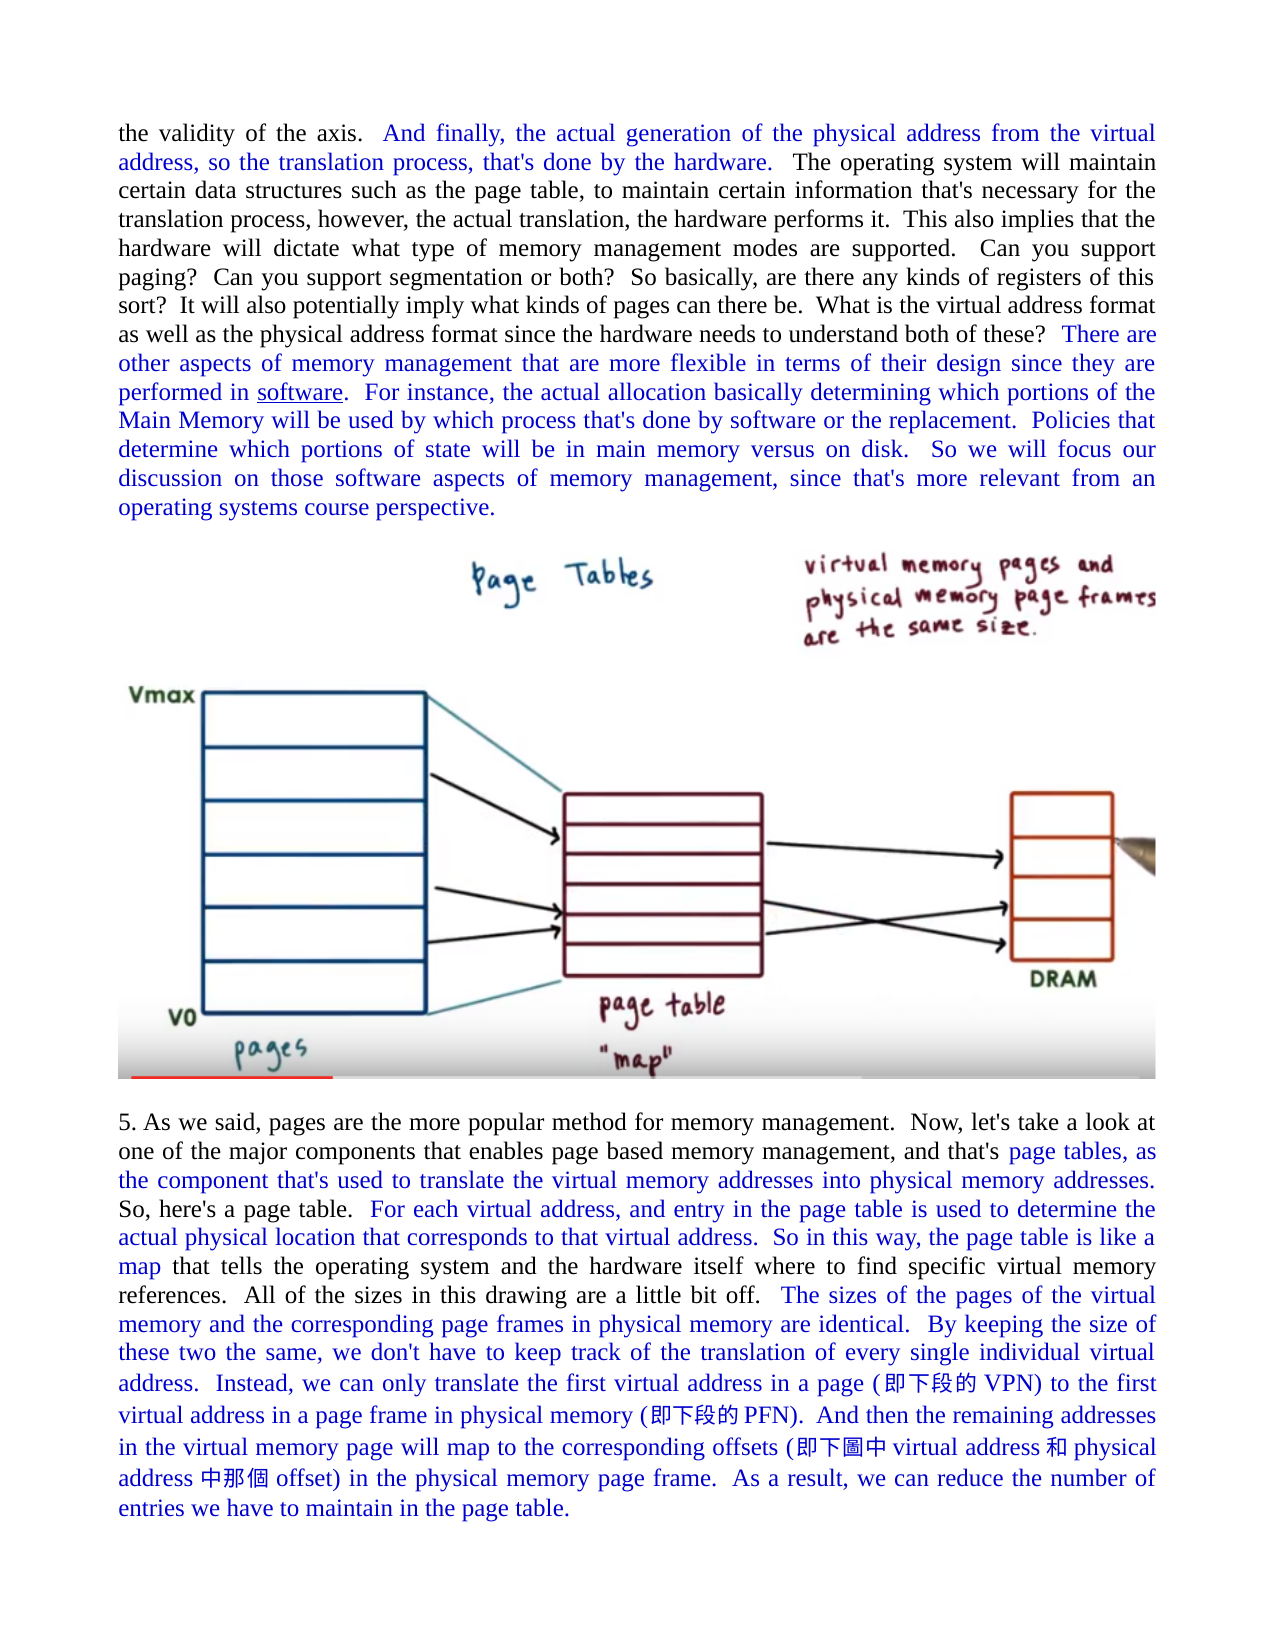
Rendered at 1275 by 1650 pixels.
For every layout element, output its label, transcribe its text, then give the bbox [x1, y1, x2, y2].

picture [118, 549, 1157, 1079]
text 5. As we said, pages are the more popular method for memory management. Now, let's take a look at one of the major components that enables page based memory management, and that's page tables, as the component that's used to translate the virtual memory addresses into physical memory addresses. So, here's a page table. For each virtual address, and entry in the page table is used to determine the actual physical location that corresponds to that virtual address. So in this way, the page table is like a map that tells the operating system and the hardware itself where to find specific virtual memory references. All of the sizes in this drawing are a little bit off. The sizes of the pages of the virtual memory and the corresponding page frames in physical memory are identical. By keeping the size of these two the same, we don't have to keep track of the translation of every single individual virtual address. Instead, we can only translate the first virtual address in a page (即下段的VPN) to the first virtual address in a page frame in physical memory (即下段的PFN). And then the remaining addresses in the virtual memory page will map to the corresponding offsets (即下圖中virtual address和physical address中那個offset) in the physical memory page frame. As a result, we can reduce the number of entries we have to maintain in the page table. [118, 1107, 1157, 1522]
text the validity of the axis. And finally, the actual generation of the physical address from the virtual address, so the translation process, that's done by the hardware. The operating system will maintain certain data structures such as the page table, to maintain certain information that's necessary for the translation process, however, the actual translation, the hardware performs it. This also implies that the hardware will dictate what type of memory management modes are supported. Can you support paging? Can you support segmentation or both? So basically, are there any kinds of registers of this sort? It will also potentially imply what kinds of pages can there be. What is the virtual address format as well as the physical address format since the hardware needs to understand both of these? There are other aspects of memory management that are more flexible in terms of their design since they are performed in software. For instance, the actual allocation basically determining which portions of the Main Memory will be used by which process that's done by software or the replacement. Policies that determine which portions of state will be in main memory versus on disk. So we will focus our discussion on those software aspects of memory management, since that's more relevant from an operating systems course perspective. [118, 118, 1157, 521]
